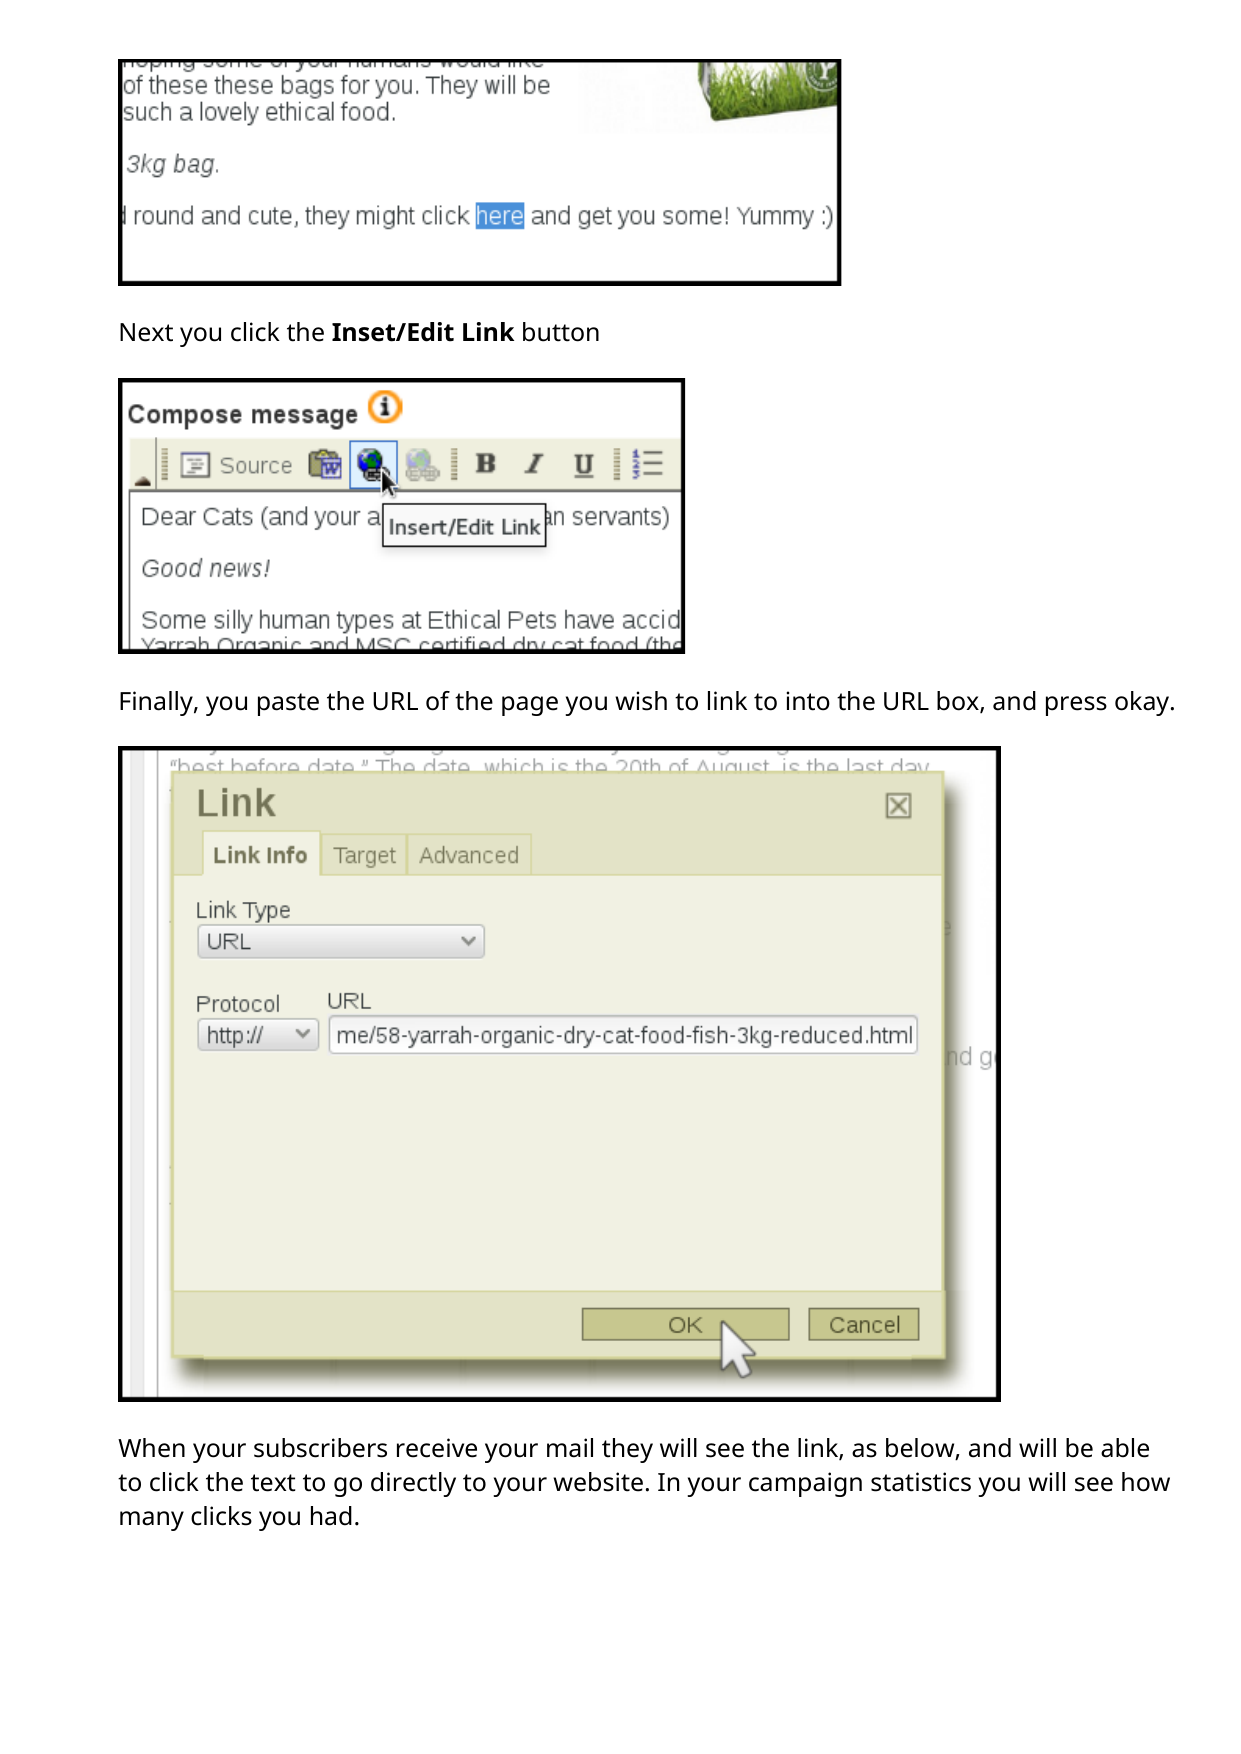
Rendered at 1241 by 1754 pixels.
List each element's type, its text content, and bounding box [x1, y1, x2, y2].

picture [118, 59, 842, 286]
picture [118, 746, 1001, 1402]
text When your subscribers receive your mail they will see the link, as below, and will be able to click the text to go directly to your website. In your campaign statistics you will see how many clicks you had. [118, 1431, 1181, 1533]
text Finally, you paste the URL of the page you wish to link to into the URL box, and press okay. [118, 683, 1181, 717]
picture [118, 378, 686, 654]
text Next you click the Inset/Edit Link button [118, 315, 1181, 349]
